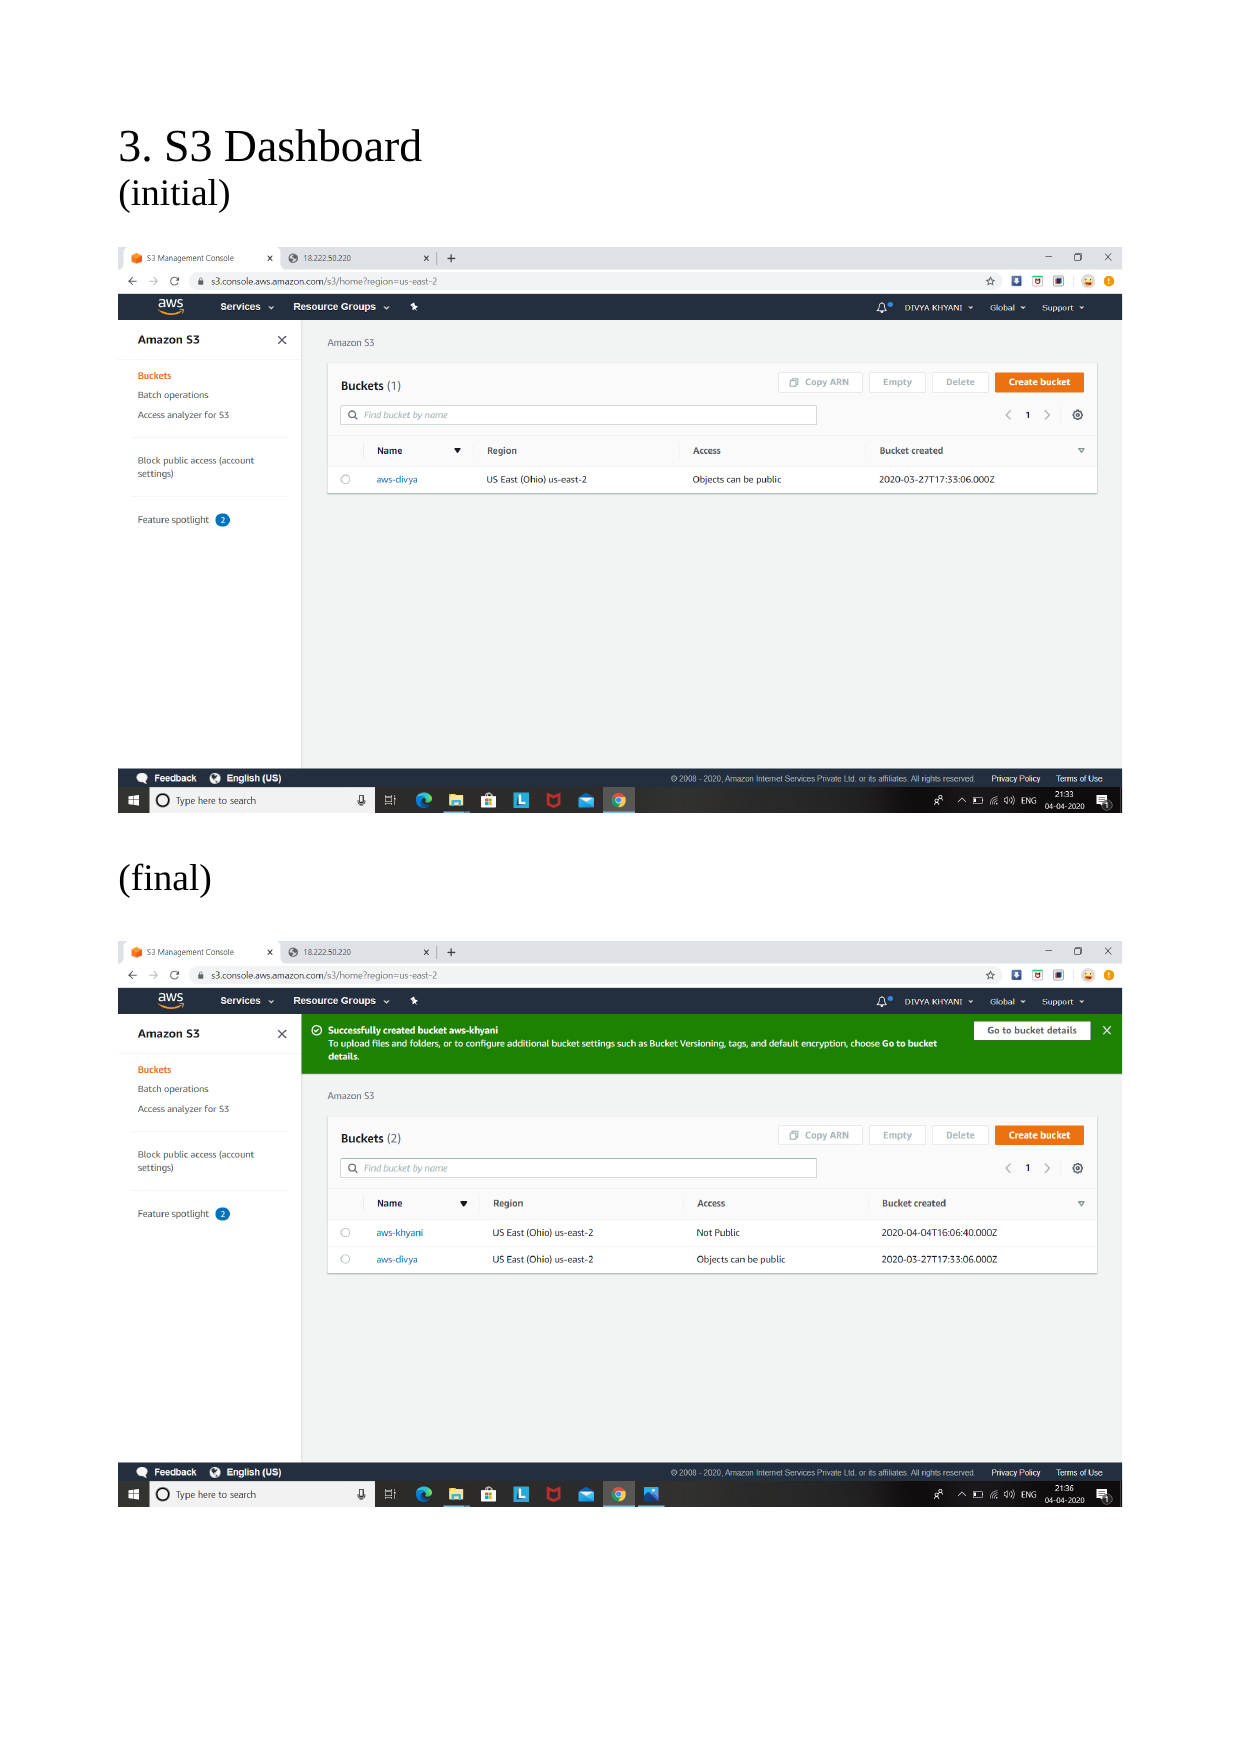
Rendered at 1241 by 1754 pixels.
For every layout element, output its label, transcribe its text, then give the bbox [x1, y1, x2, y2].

text (final) [118, 856, 1122, 899]
picture [118, 247, 1123, 813]
text 3. S3 Dashboard [118, 118, 1122, 171]
picture [118, 941, 1123, 1507]
text (initial) [118, 171, 1122, 214]
